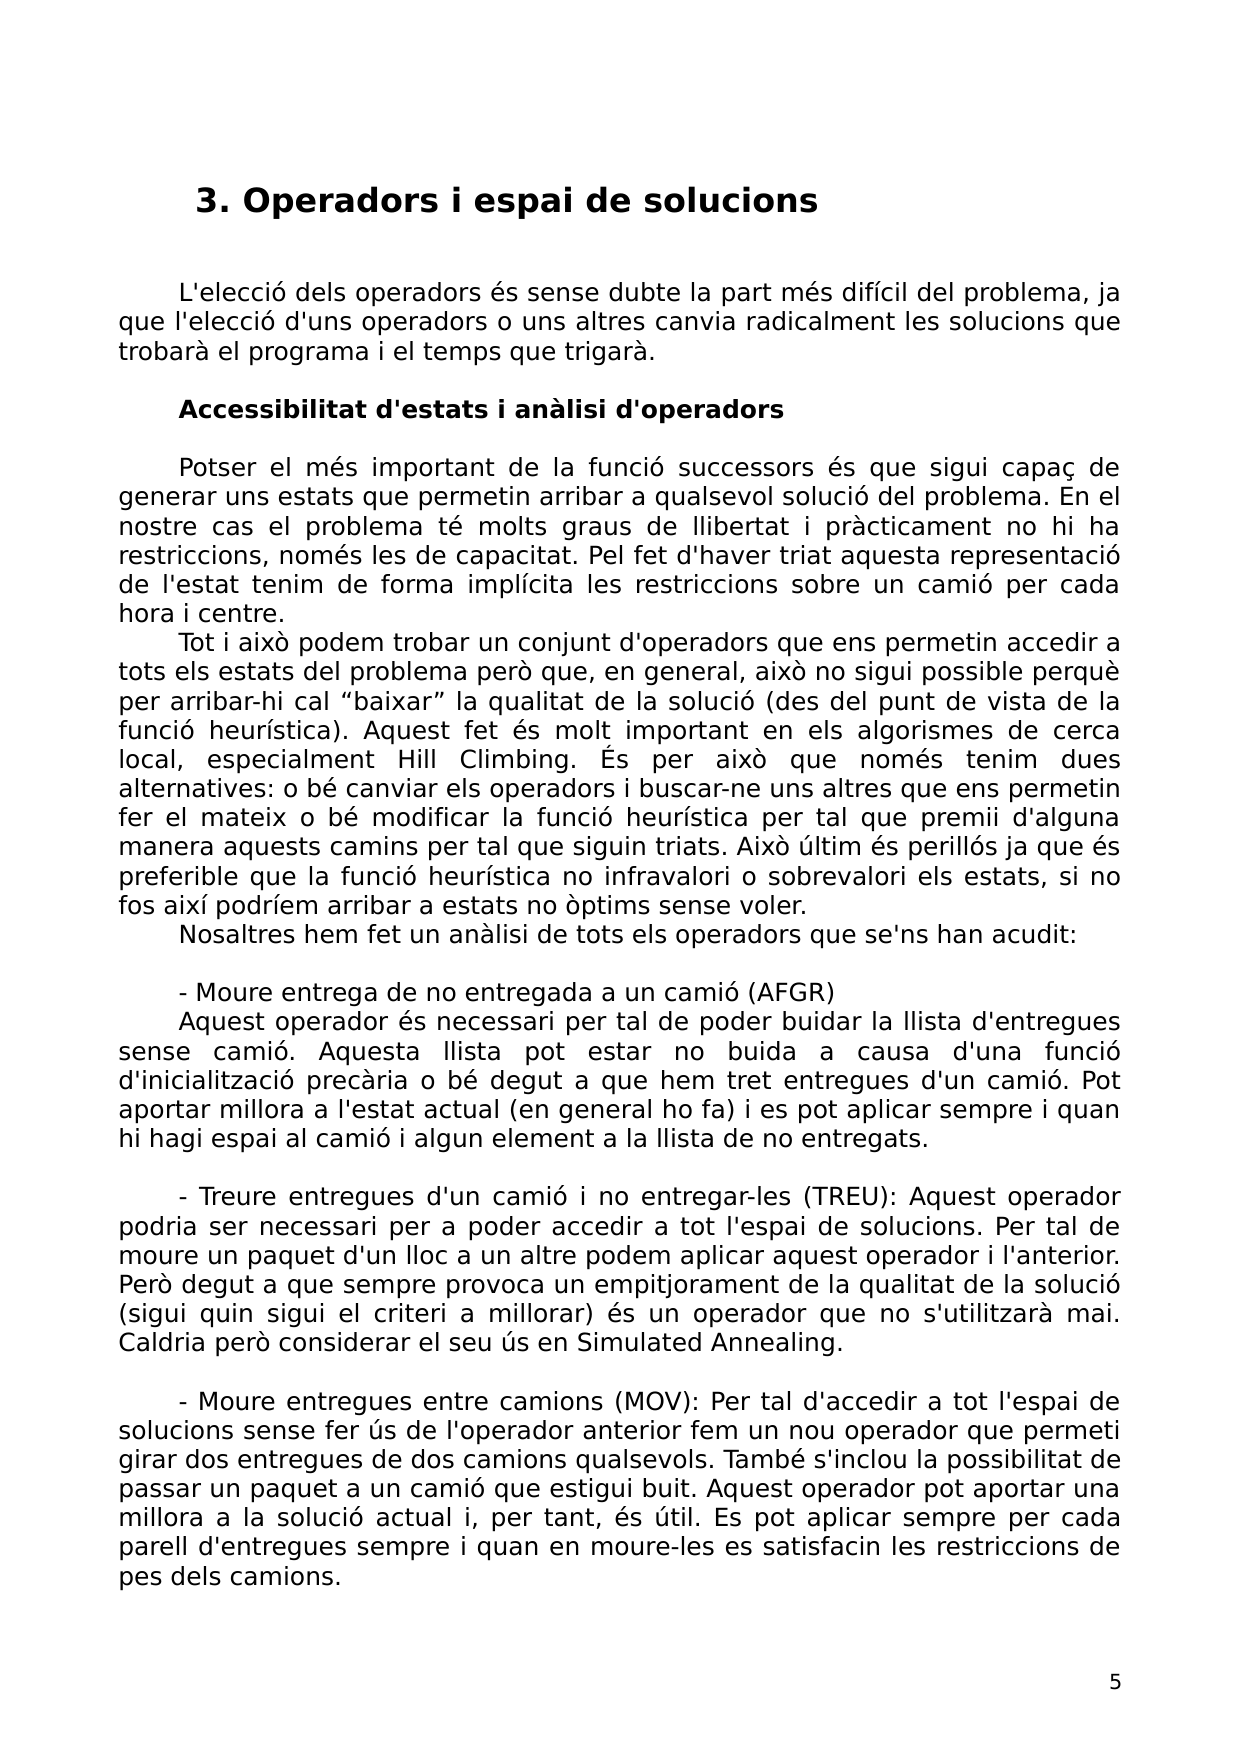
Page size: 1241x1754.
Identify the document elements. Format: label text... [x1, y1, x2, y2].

text Aquest operador és necessari per tal de poder buidar la llista d'entregues sense camió. Aquesta llista pot estar no buida a causa d'una funció d'inicialització precària o bé degut a que hem tret entregues d'un camió. Pot aportar millora a l'estat actual (en general ho fa) i es pot aplicar sempre i quan hi hagi espai al camió i algun element a la llista de no entregats. [118, 1008, 1122, 1153]
text Potser el més important de la funció successors és que sigui capaç de generar uns estats que permetin arribar a qualsevol solució del problema. En el nostre cas el problema té molts graus de llibertat i pràcticament no hi ha restriccions, només les de capacitat. Pel fet d'haver triat aquesta representació de l'estat tenim de forma implícita les restriccions sobre un camió per cada hora i centre. [118, 453, 1122, 628]
text Nosaltres hem fet un anàlisi de tots els operadors que se'ns han acudit: [118, 920, 1122, 949]
text Tot i això podem trobar un conjunt d'operadors que ens permetin accedir a tots els estats del problema però que, en general, això no sigui possible perquè per arribar-hi cal “baixar” la qualitat de la solució (des del punt de vista de la funció heurística). Aquest fet és molt important en els algorismes de cerca local, especialment Hill Climbing. És per això que només tenim dues alternatives: o bé canviar els operadors i buscar-ne uns altres que ens permetin fer el mateix o bé modificar la funció heurística per tal que premii d'alguna manera aquests camins per tal que siguin triats. Això últim és perillós ja que és preferible que la funció heurística no infravalori o sobrevalori els estats, si no fos així podríem arribar a estats no òptims sense voler. [118, 628, 1122, 920]
text 3. Operadors i espai de solucions [118, 181, 1122, 220]
text L'elecció dels operadors és sense dubte la part més difícil del problema, ja que l'elecció d'uns operadors o uns altres canvia radicalment les solucions que trobarà el programa i el temps que trigarà. [118, 278, 1122, 366]
text - Treure entregues d'un camió i no entregar-les (TREU): Aquest operador podria ser necessari per a poder accedir a tot l'espai de solucions. Per tal de moure un paquet d'un lloc a un altre podem aplicar aquest operador i l'anterior. Però degut a que sempre provoca un empitjorament de la qualitat de la solució (sigui quin sigui el criteri a millorar) és un operador que no s'utilitzarà mai. Caldria però considerar el seu ús en Simulated Annealing. [118, 1183, 1122, 1358]
text Accessibilitat d'estats i anàlisi d'operadors [118, 395, 1122, 424]
text - Moure entregues entre camions (MOV): Per tal d'accedir a tot l'espai de solucions sense fer ús de l'operador anterior fem un nou operador que permeti girar dos entregues de dos camions qualsevols. També s'inclou la possibilitat de passar un paquet a un camió que estigui buit. Aquest operador pot aportar una millora a la solució actual i, per tant, és útil. Es pot aplicar sempre per cada parell d'entregues sempre i quan en moure-les es satisfacin les restriccions de pes dels camions. [118, 1387, 1122, 1591]
text - Moure entrega de no entregada a un camió (AFGR) [118, 978, 1122, 1008]
